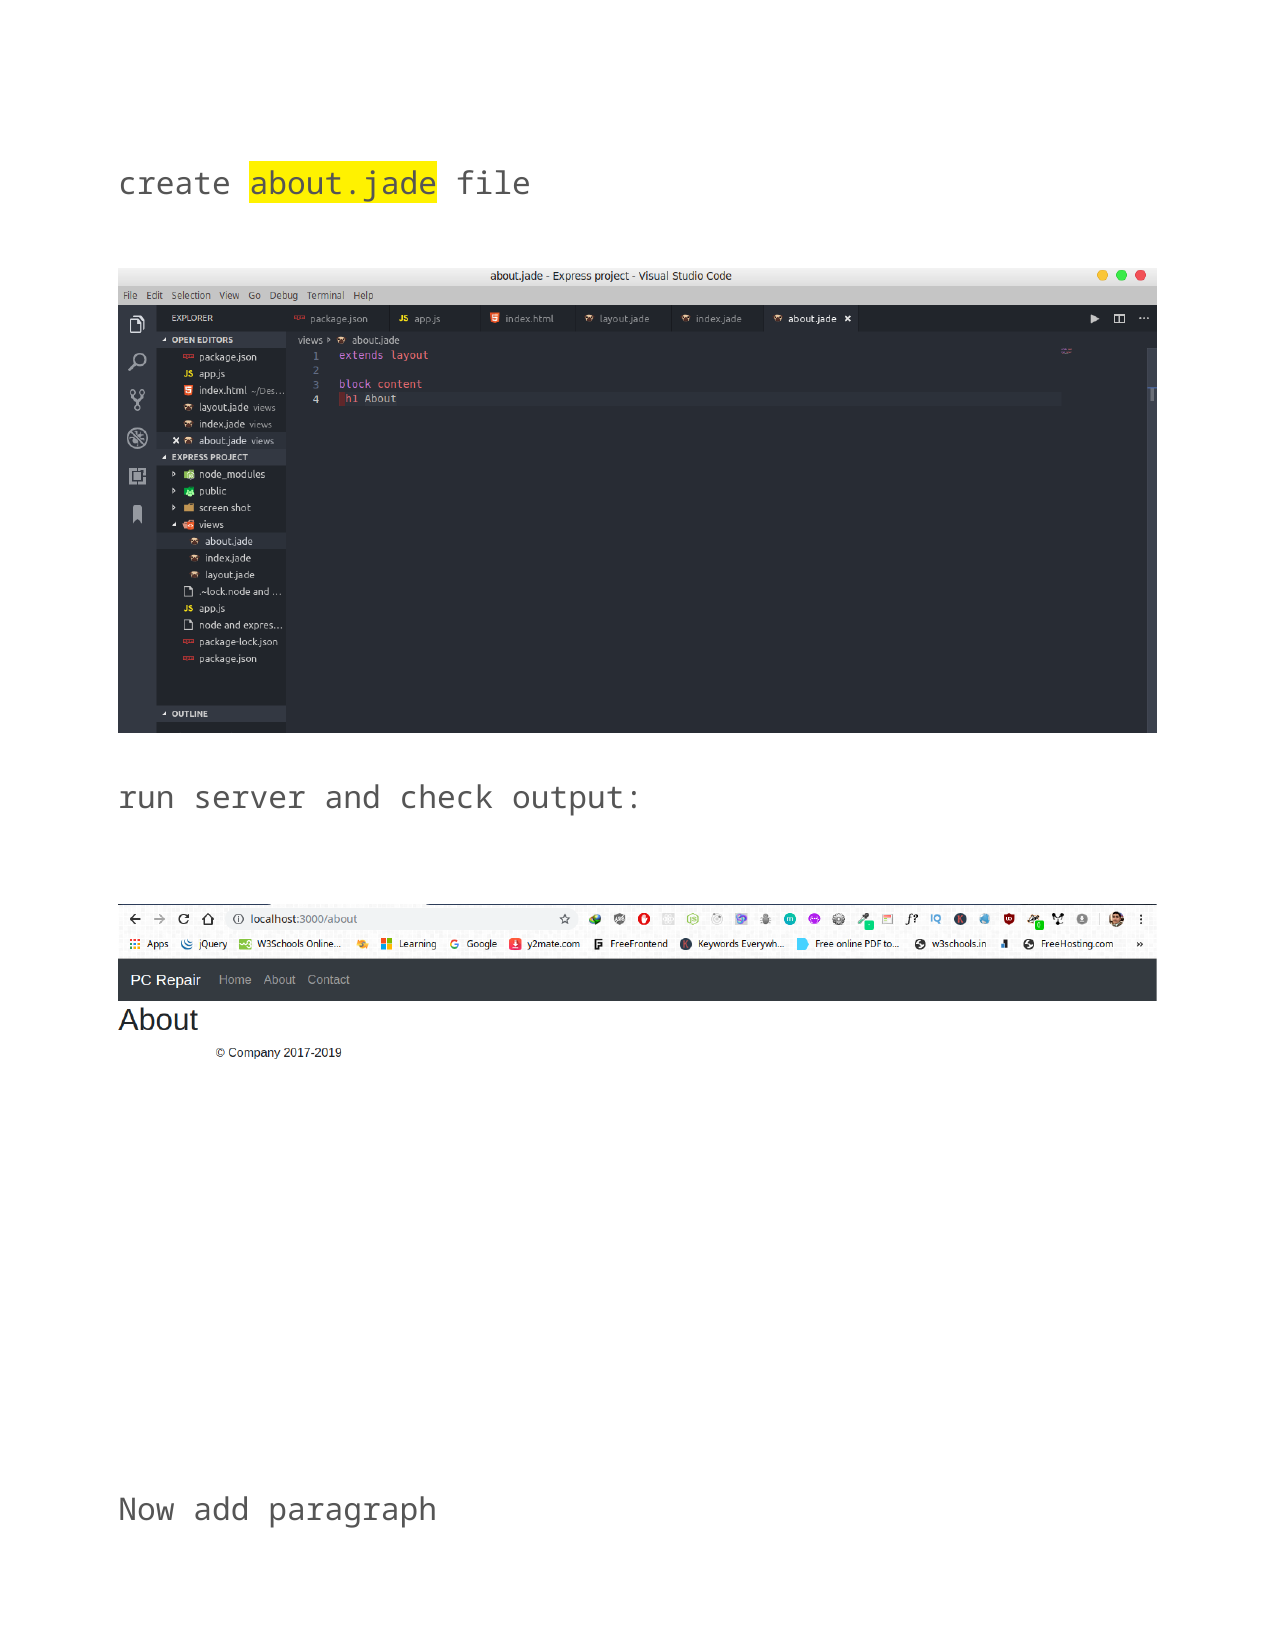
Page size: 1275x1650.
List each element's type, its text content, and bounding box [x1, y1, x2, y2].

text Now add paragraph [118, 1487, 1157, 1529]
picture [118, 904, 1157, 1445]
text create about.jade file [118, 161, 1157, 203]
picture [118, 268, 1131, 733]
text run server and check output: [118, 775, 1157, 818]
